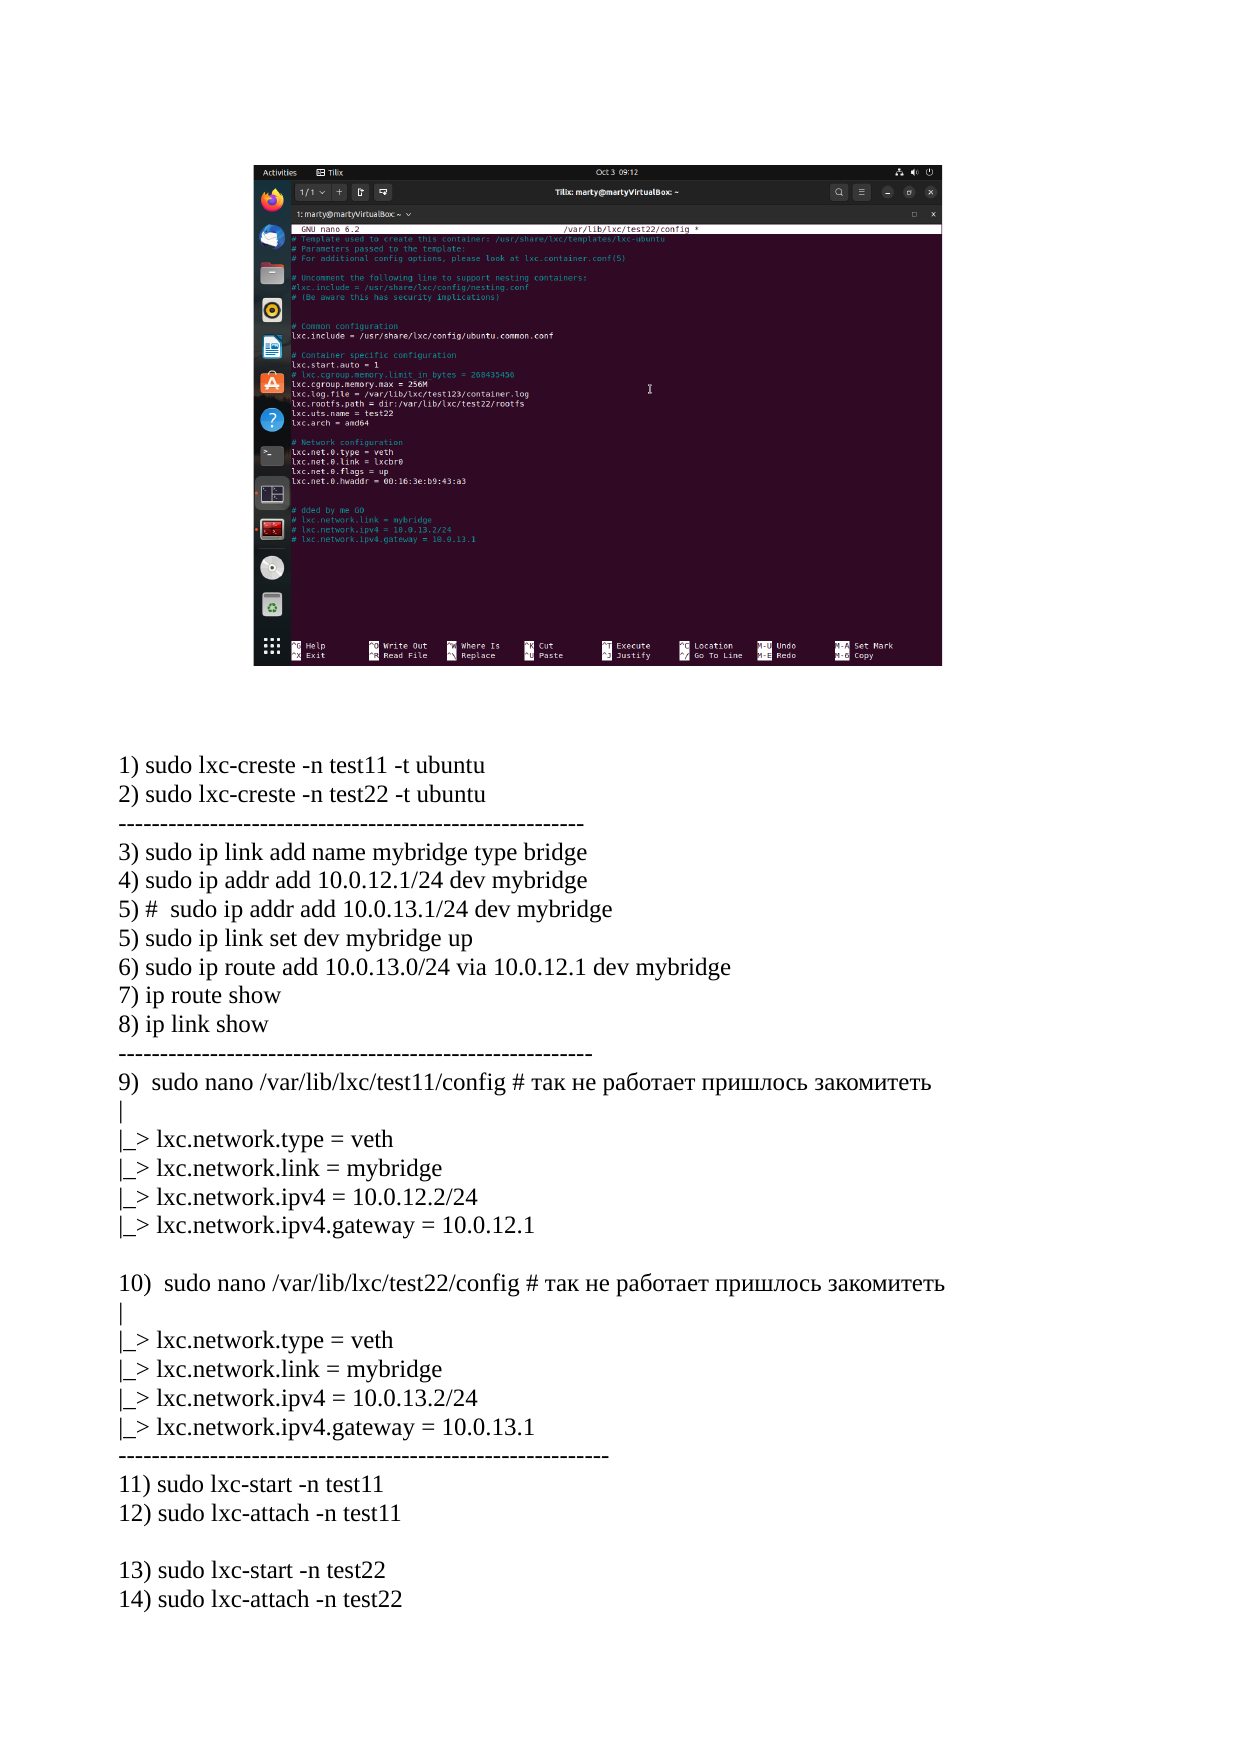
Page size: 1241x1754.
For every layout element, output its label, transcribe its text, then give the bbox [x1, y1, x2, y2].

text 5) sudo ip link set dev mybridge up [118, 923, 1122, 952]
text 10) sudo nano /var/lib/lxc/test22/config # так не работает пришлось закомитеть [118, 1268, 1122, 1297]
text 1) sudo lxc-creste -n test11 -t ubuntu [118, 751, 1122, 779]
text ----------------------------------------------------------- [118, 1441, 1122, 1469]
text |_> lxc.network.type = veth [118, 1326, 1122, 1354]
text 5) # sudo ip addr add 10.0.13.1/24 dev mybridge [118, 894, 1122, 923]
text 6) sudo ip route add 10.0.13.0/24 via 10.0.12.1 dev mybridge [118, 952, 1122, 981]
text --------------------------------------------------------- [118, 1038, 1122, 1067]
text 8) ip link show [118, 1009, 1122, 1038]
text -------------------------------------------------------- [118, 808, 1122, 837]
text 12) sudo lxc-attach -n test11 [118, 1498, 1122, 1527]
text 7) ip route show [118, 981, 1122, 1009]
text 9) sudo nano /var/lib/lxc/test11/config # так не работает пришлось закомитеть [118, 1067, 1122, 1096]
text |_> lxc.network.link = mybridge [118, 1354, 1122, 1383]
text | [118, 1297, 1122, 1326]
text |_> lxc.network.type = veth [118, 1124, 1122, 1153]
text |_> lxc.network.ipv4.gateway = 10.0.13.1 [118, 1412, 1122, 1441]
text 3) sudo ip link add name mybridge type bridge [118, 837, 1122, 866]
text | [118, 1096, 1122, 1124]
text 13) sudo lxc-start -n test22 [118, 1556, 1122, 1584]
text 11) sudo lxc-start -n test11 [118, 1469, 1122, 1498]
text |_> lxc.network.ipv4 = 10.0.12.2/24 [118, 1182, 1122, 1211]
text |_> lxc.network.ipv4 = 10.0.13.2/24 [118, 1383, 1122, 1412]
picture [253, 165, 943, 666]
text |_> lxc.network.link = mybridge [118, 1153, 1122, 1182]
text 2) sudo lxc-creste -n test22 -t ubuntu [118, 779, 1122, 808]
text 14) sudo lxc-attach -n test22 [118, 1584, 1122, 1613]
text 4) sudo ip addr add 10.0.12.1/24 dev mybridge [118, 866, 1122, 894]
text |_> lxc.network.ipv4.gateway = 10.0.12.1 [118, 1211, 1122, 1239]
